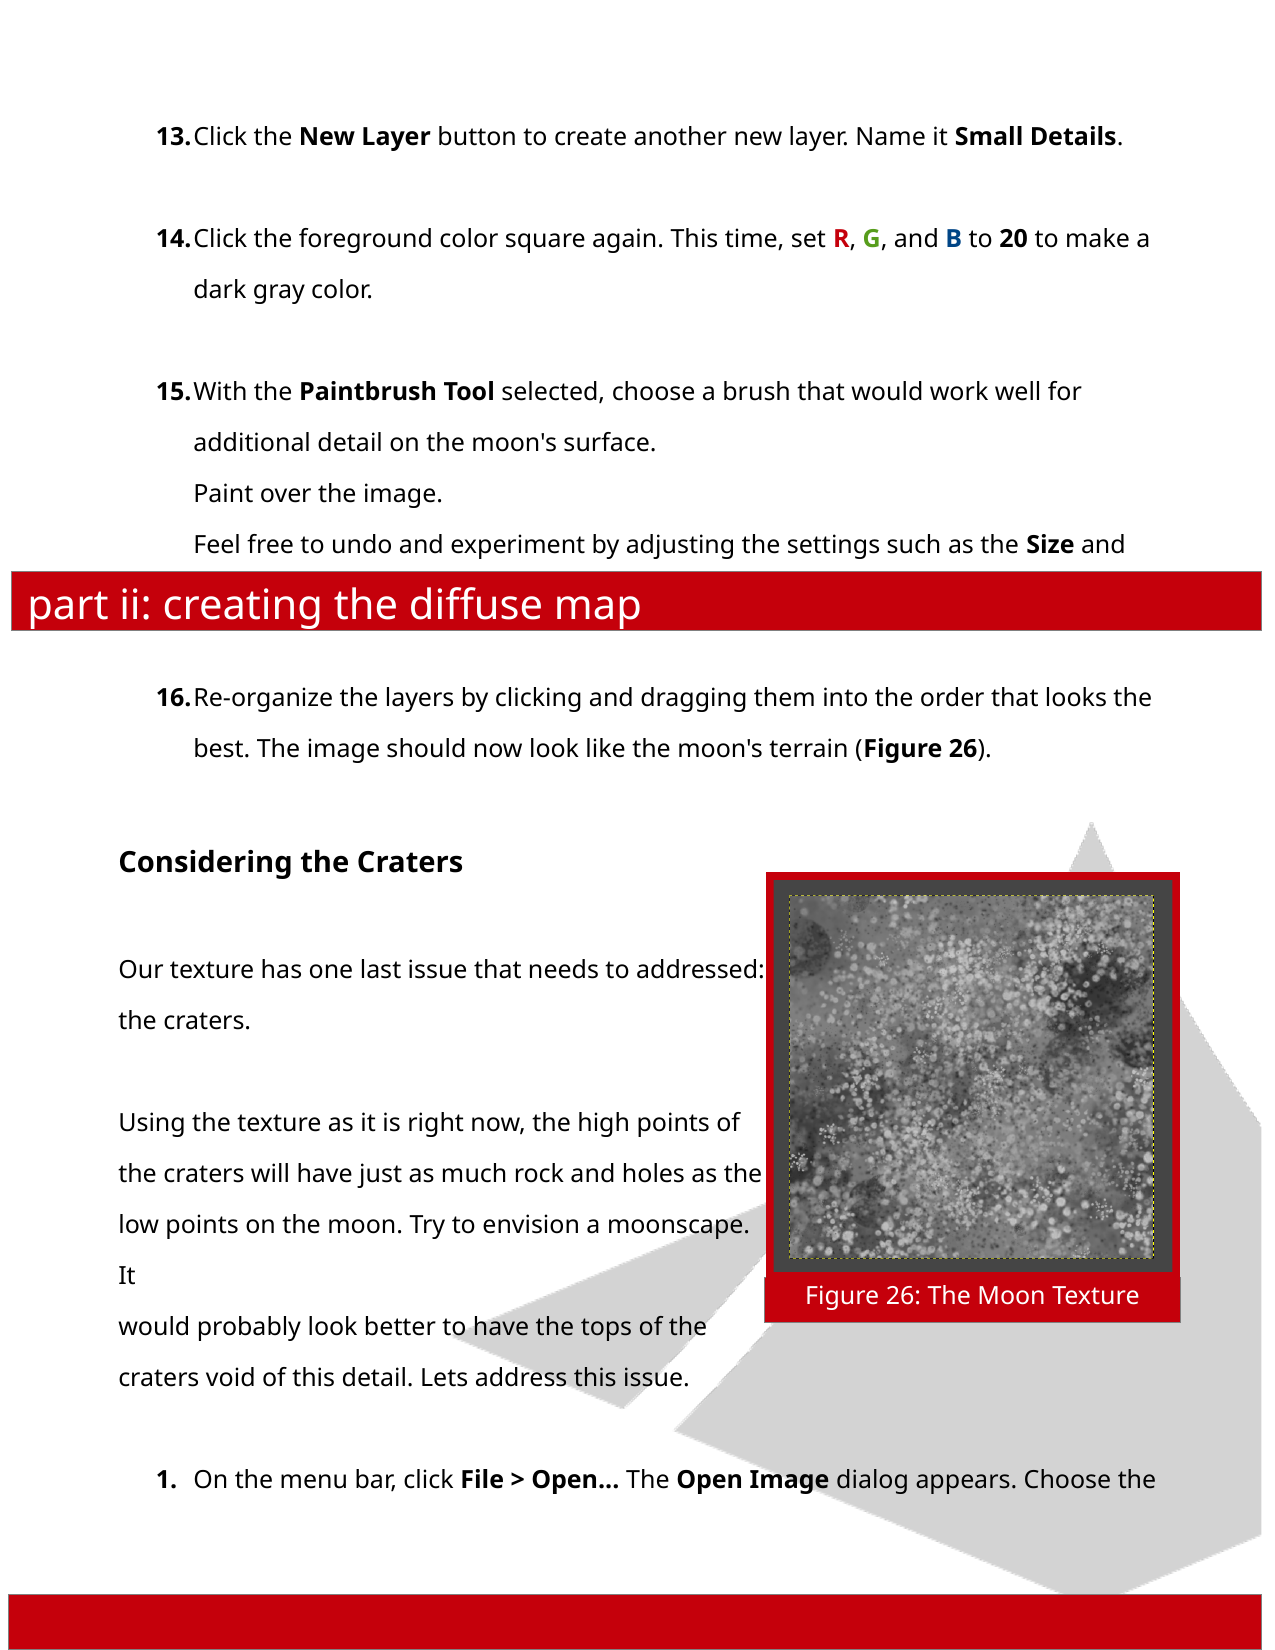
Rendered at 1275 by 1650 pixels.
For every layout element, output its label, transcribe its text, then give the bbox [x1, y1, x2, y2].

list Re-organize the layers by clicking and dragging them into the order that looks the best. The image should now look like the moon's terrain (Figure 26). [156, 679, 1157, 765]
list Paint over the image. [156, 475, 1157, 509]
text Considering the Craters [118, 841, 428, 881]
text the craters. [118, 1003, 428, 1037]
list On the menu bar, click File > Open... The Open Image dialog appears. Choose the displacement map that we created previously. Click OK. The map opens in a new tab. [156, 1462, 428, 1496]
text Our texture has one last issue that needs to addressed: [118, 952, 428, 986]
list Click the New Layer button to create another new layer. Name it Small Details. [156, 118, 1157, 152]
text would probably look better to have the tops of the craters void of this detail. Lets address this issue. [118, 1309, 428, 1394]
list Click the foreground color square again. This time, set R, G, and B to 20 to make a dark gray color. [156, 220, 1157, 305]
list now look similar to Figure 24. If it does not, feel free to undo and [428, 794, 1262, 1594]
list Feel free to undo and experiment by adjusting the settings such as the Size and Jitter Amount to what seems to look best for the chosen brush. [156, 526, 1157, 571]
text Using the texture as it is right now, the high points of the craters will have just as much rock and holes as the low points on the moon. Try to envision a moonscape. It [118, 1105, 428, 1292]
picture [773, 880, 1173, 1272]
list With the Paintbrush Tool selected, choose a brush that would work well for additional detail on the moon's surface. [156, 373, 1157, 458]
